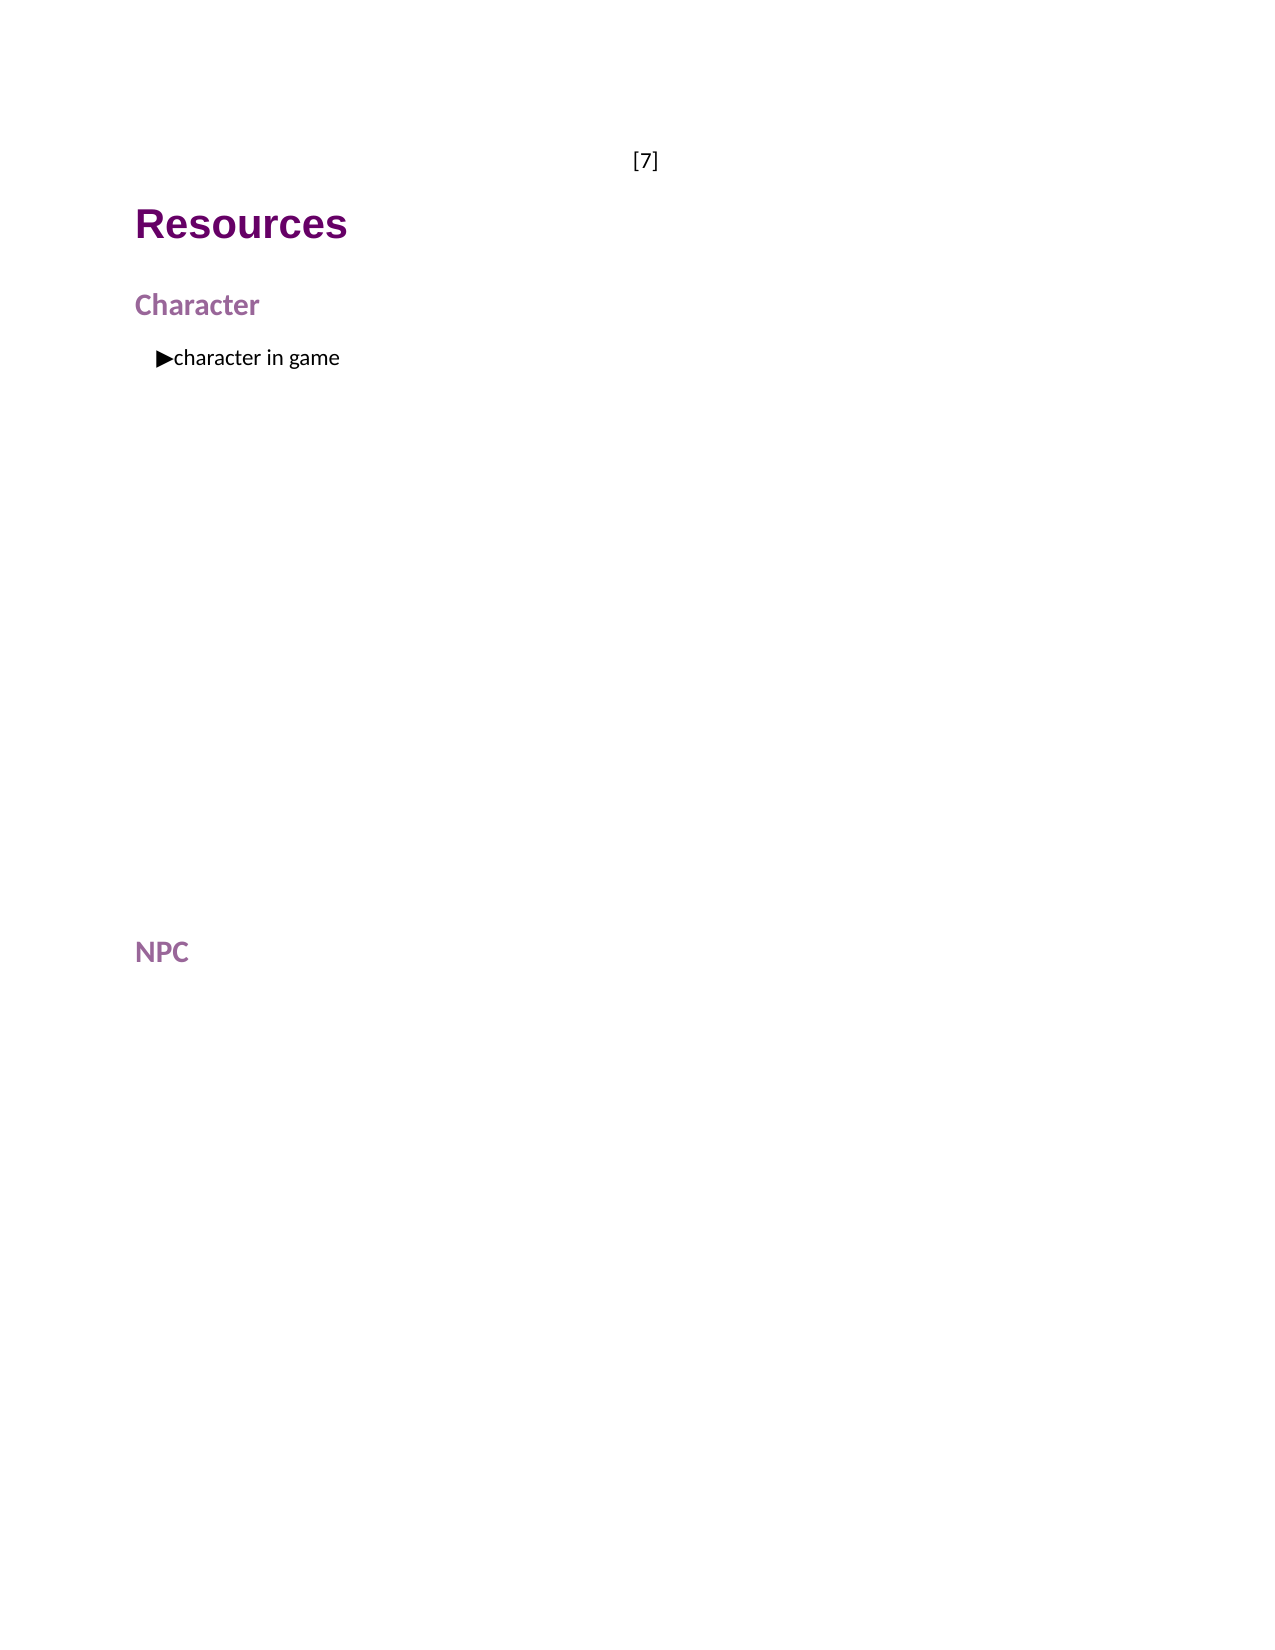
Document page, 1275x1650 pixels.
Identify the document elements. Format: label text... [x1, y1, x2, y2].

subtitle NPC [135, 932, 1156, 971]
text [6] [135, 146, 1156, 174]
subtitle Resources [135, 199, 1156, 247]
subtitle Character [135, 284, 1156, 323]
text ▶character in game [135, 335, 1156, 373]
